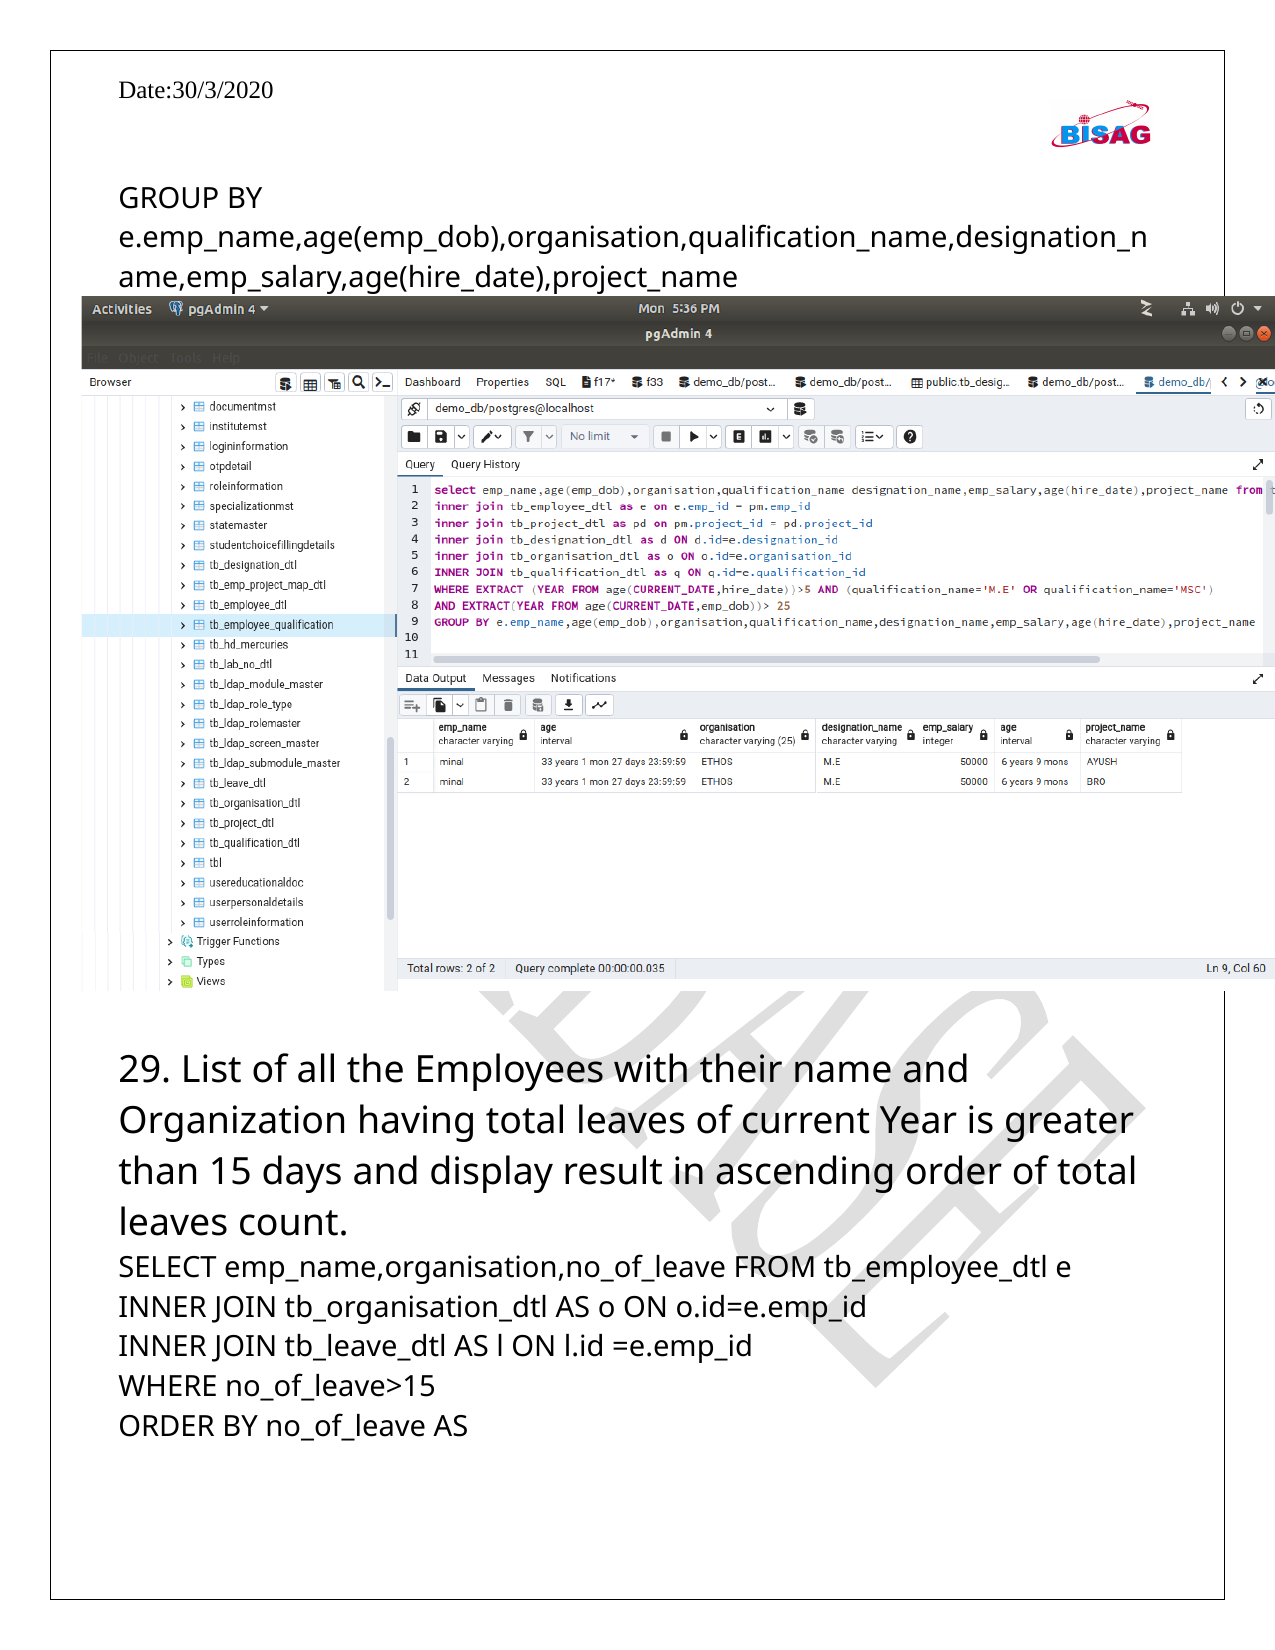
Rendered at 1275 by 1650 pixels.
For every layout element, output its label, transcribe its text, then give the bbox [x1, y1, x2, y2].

text [852, 1326, 927, 1358]
text GROUP BY e.emp_name,age(emp_dob),organisation,qualification_name,designation_name,emp_salary,age(hire_date),project_name [118, 177, 1157, 296]
text INNER JOIN tb_organisation_dtl AS o ON o.id=e.emp_id [844, 1286, 1157, 1326]
text 29. List of all the Employees with their name and Organization having total leaves of current Year is greater than 15 days and display result in ascending order of total leaves count. [118, 1042, 912, 1246]
text SELECT emp_name,organisation,no_of_leave FROM tb_employee_dtl e [877, 1246, 1157, 1286]
text 29. List of all the Employees with their name and Organization having total leaves of current Year is greater than 15 days and display result in ascending order of total leaves count. [834, 1042, 1068, 1246]
picture [1048, 98, 1154, 149]
text ORDER BY no_of_leave AS [118, 1405, 1157, 1444]
text INNER JOIN tb_organisation_dtl AS o ON o.id=e.emp_id [118, 1286, 845, 1326]
text WHERE no_of_leave>15 [118, 1365, 1157, 1405]
picture [81, 296, 1275, 991]
text 29. List of all the Employees with their name and Organization having total leaves of current Year is greater than 15 days and display result in ascending order of total leaves count. [975, 1042, 1157, 1246]
text [901, 1326, 1157, 1365]
text SELECT emp_name,organisation,no_of_leave FROM tb_employee_dtl e [118, 1246, 885, 1286]
text INNER JOIN tb_leave_dtl AS l ON l.id =e.emp_id [118, 1326, 851, 1365]
